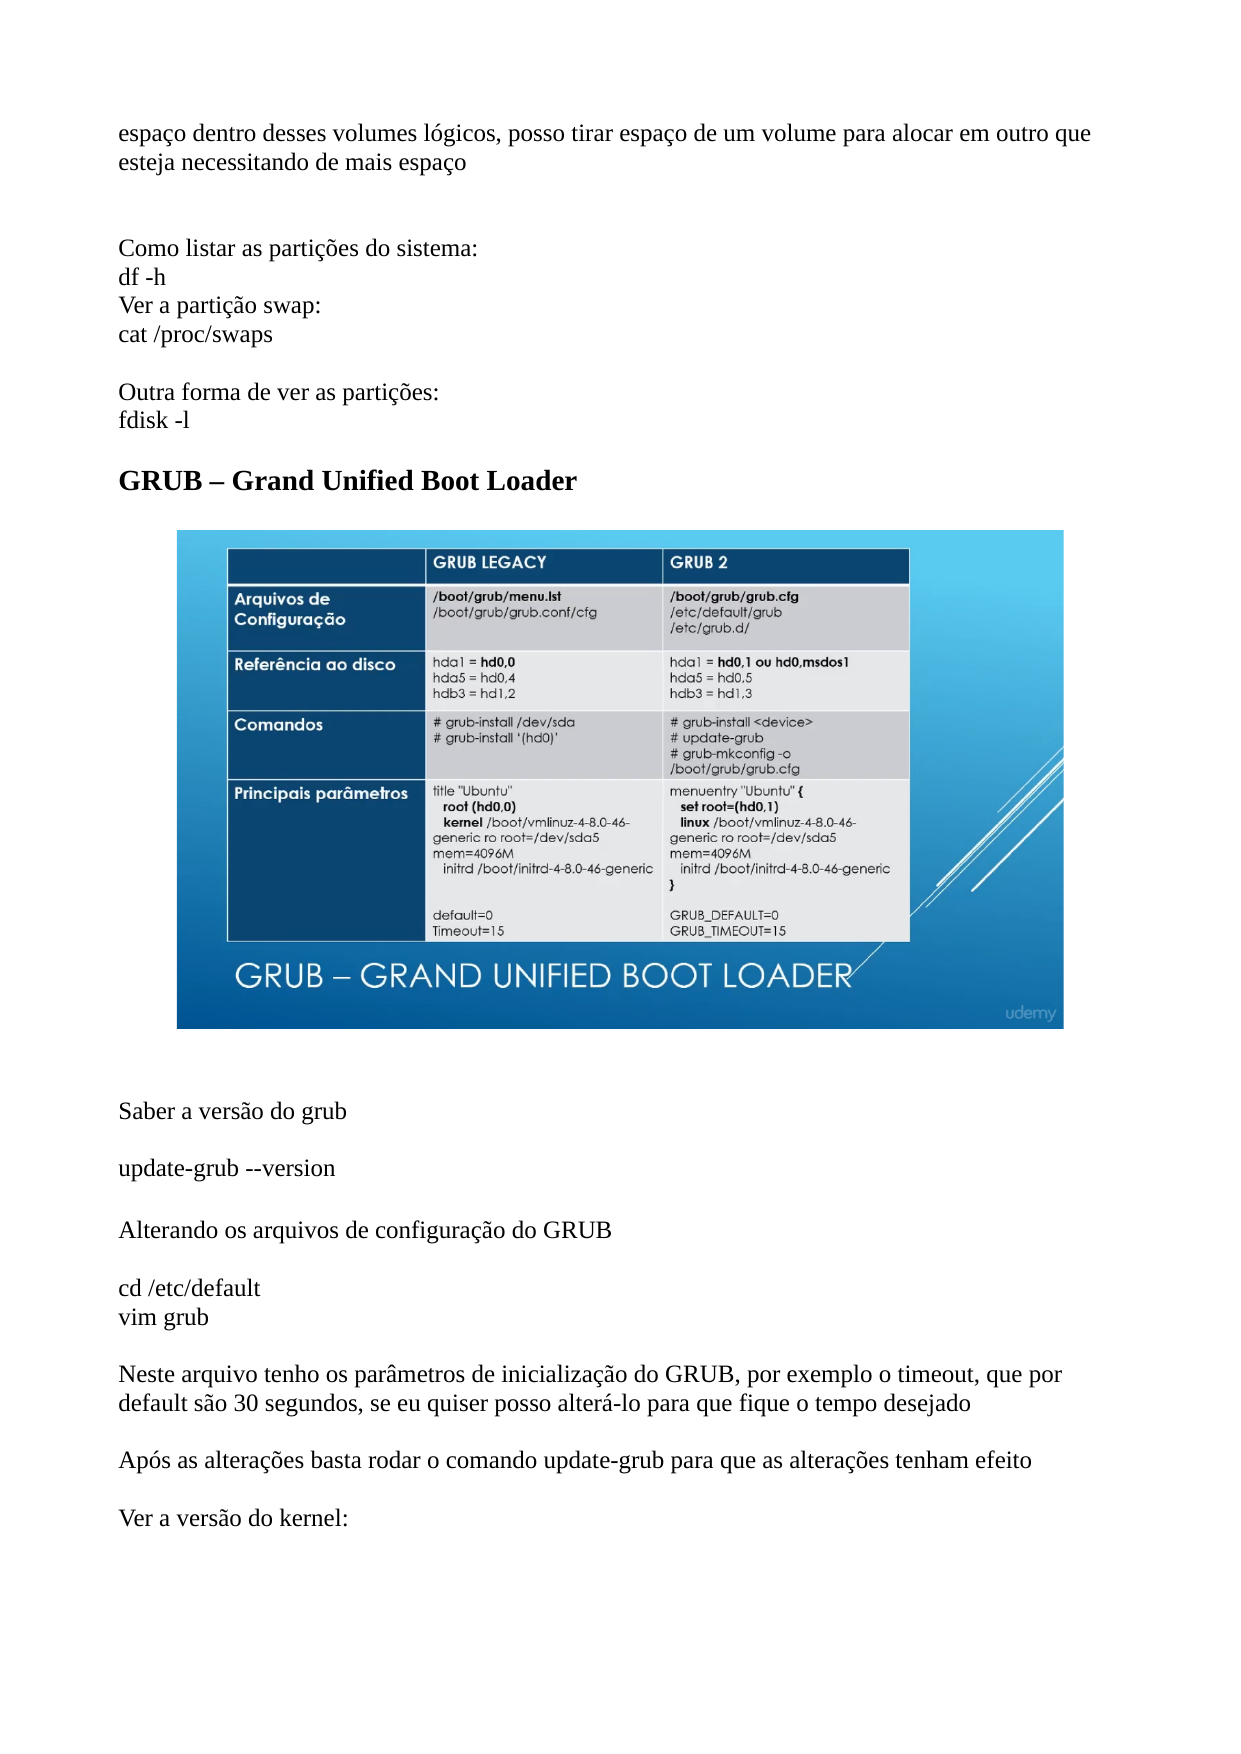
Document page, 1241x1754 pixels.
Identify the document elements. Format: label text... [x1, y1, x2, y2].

text Outra forma de ver as partições: [118, 377, 1122, 406]
text Como listar as partições do sistema: [118, 233, 1122, 262]
text Alterando os arquivos de configuração do GRUB [118, 1216, 1122, 1244]
text vim grub [118, 1302, 1122, 1331]
text Ver a versão do kernel: [118, 1503, 1122, 1532]
text cat /proc/swaps [118, 319, 1122, 348]
text fdisk -l [118, 406, 1122, 434]
text Após as alterações basta rodar o comando update-grub para que as alterações tenham efeito [118, 1446, 1122, 1474]
text cd /etc/default [118, 1273, 1122, 1302]
text update-grub --version [118, 1153, 1122, 1182]
text Saber a versão do grub [118, 1096, 1122, 1124]
text espaço dentro desses volumes lógicos, posso tirar espaço de um volume para alocar em outro que esteja necessitando de mais espaço [118, 118, 1122, 176]
text df -h [118, 262, 1122, 291]
text GRUB – Grand Unified Boot Loader [118, 463, 1122, 497]
picture [176, 530, 1064, 1029]
text Ver a partição swap: [118, 291, 1122, 319]
text Neste arquivo tenho os parâmetros de inicialização do GRUB, por exemplo o timeout, que por default são 30 segundos, se eu quiser posso alterá-lo para que fique o tempo desejado [118, 1359, 1122, 1417]
